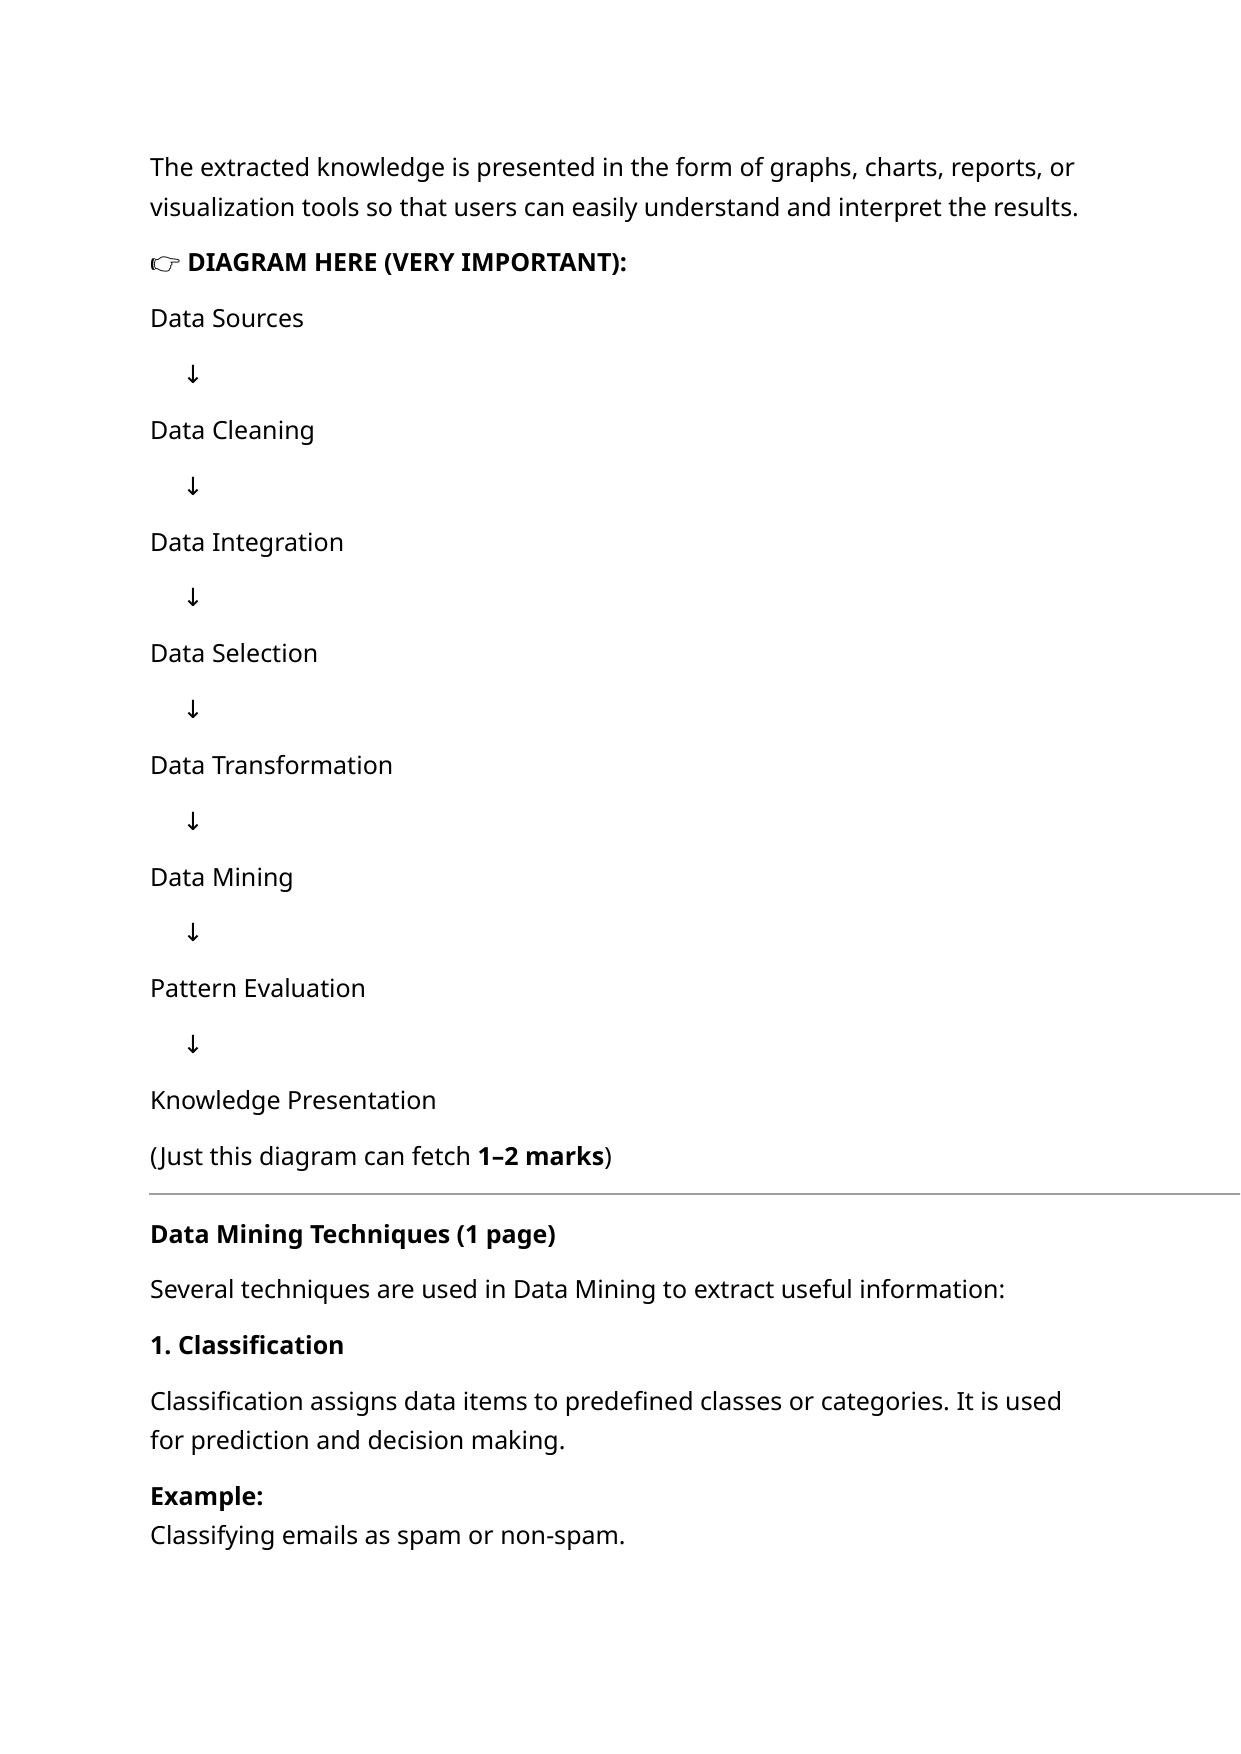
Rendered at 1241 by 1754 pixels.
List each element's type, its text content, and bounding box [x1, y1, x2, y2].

text The extracted knowledge is presented in the form of graphs, charts, reports, or visualization tools so that users can easily understand and interpret the results. [150, 150, 1090, 223]
text ↓ [150, 692, 1090, 726]
text ↓ [150, 357, 1090, 391]
text ↓ [150, 803, 1090, 837]
text Data Integration [150, 524, 1090, 558]
text Data Selection [150, 636, 1090, 670]
text Data Sources [150, 301, 1090, 335]
text (Just this diagram can fetch 1–2 marks) [150, 1138, 1090, 1172]
text ↓ [150, 580, 1090, 614]
text Data Mining Techniques (1 page) [150, 1216, 1090, 1250]
text Classification assigns data items to predefined classes or categories. It is used for prediction and decision making. [150, 1384, 1090, 1457]
text ↓ [150, 915, 1090, 949]
text Several techniques are used in Data Mining to extract useful information: [150, 1272, 1090, 1306]
text Example: Classifying emails as spam or non-spam. [150, 1479, 1090, 1552]
text Knowledge Presentation [150, 1082, 1090, 1117]
text ↓ [150, 468, 1090, 502]
text Pattern Evaluation [150, 971, 1090, 1005]
text 👉 DIAGRAM HERE (VERY IMPORTANT): [150, 245, 1090, 279]
text ↓ [150, 1027, 1090, 1061]
text Data Cleaning [150, 412, 1090, 447]
text Data Mining [150, 859, 1090, 893]
text 1. Classification [150, 1328, 1090, 1362]
text Data Transformation [150, 747, 1090, 782]
